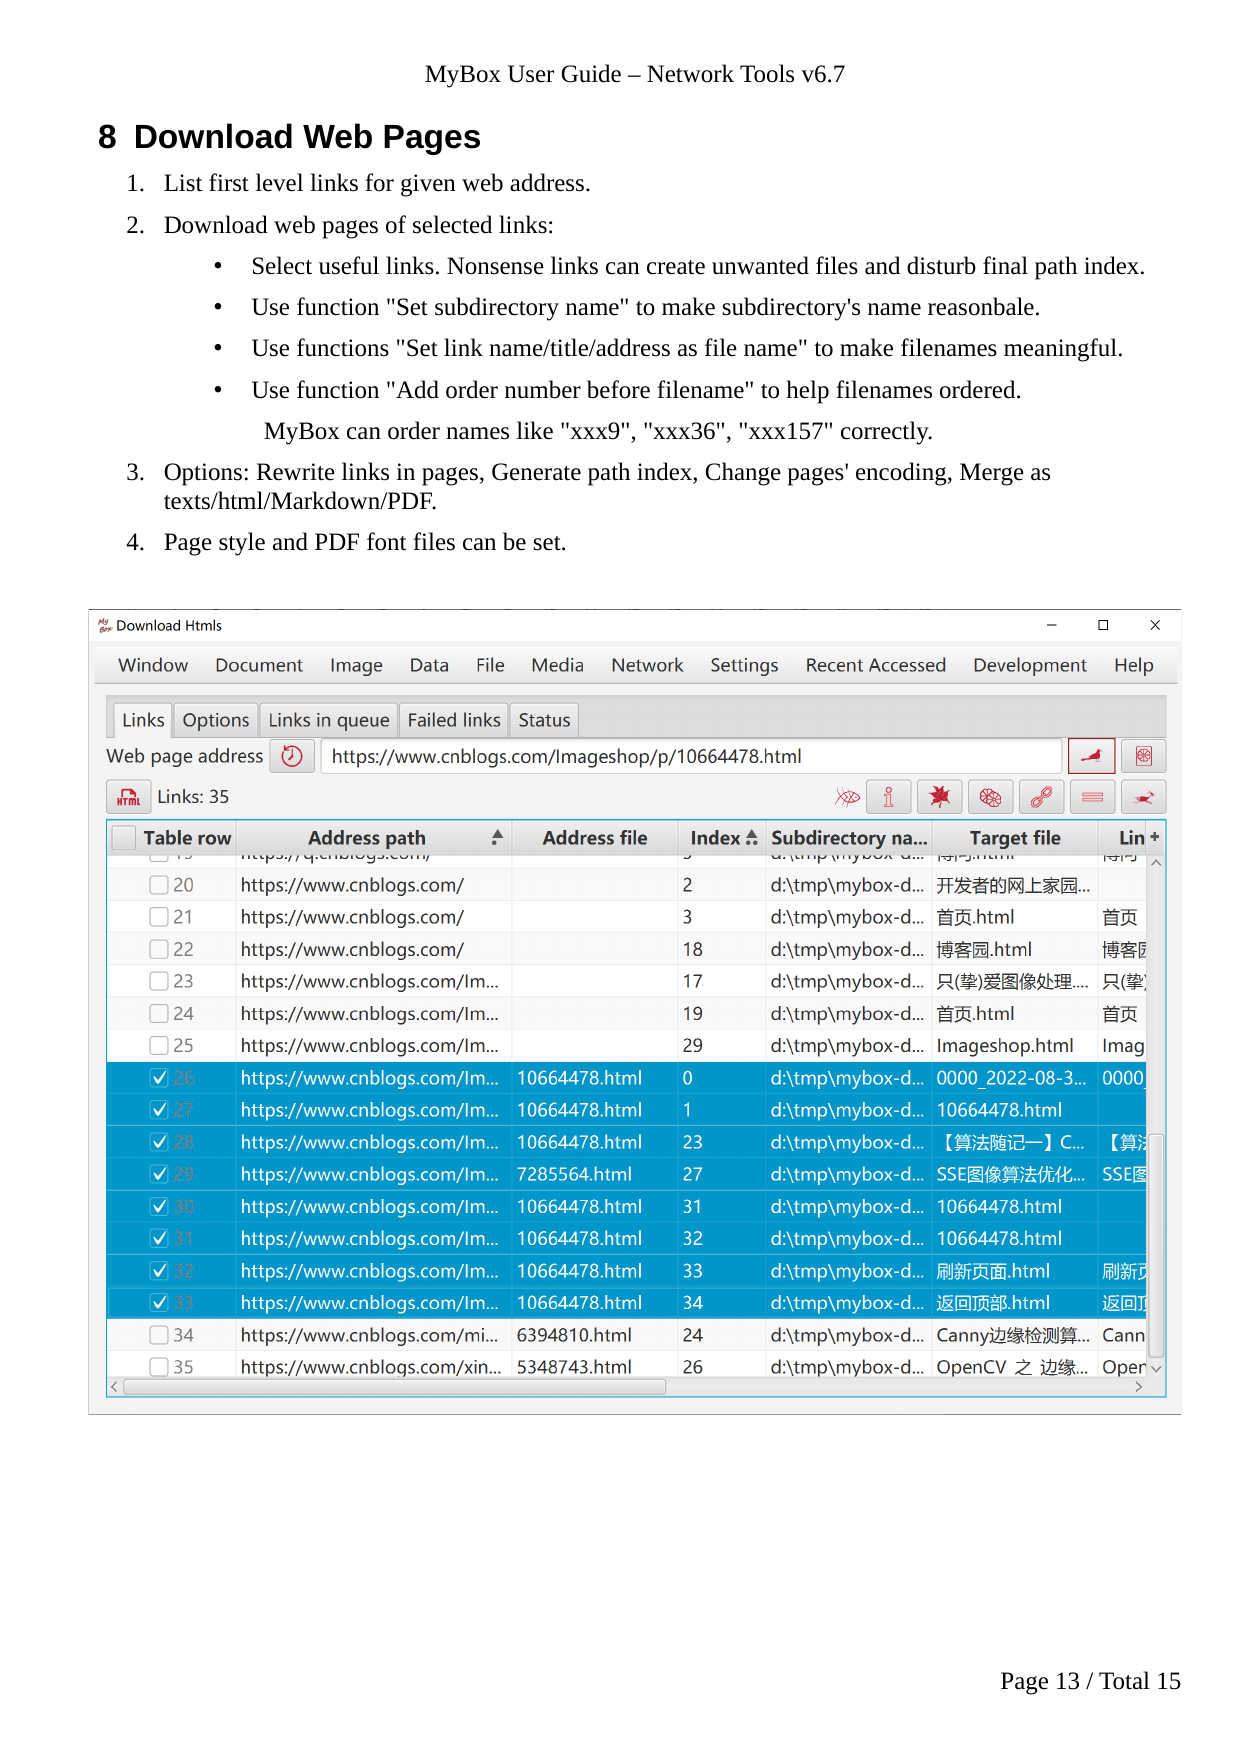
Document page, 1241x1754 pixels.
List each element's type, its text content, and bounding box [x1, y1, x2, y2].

list Page style and PDF font files can be set. [126, 527, 1181, 556]
list Use function "Add order number before filename" to help filenames ordered. [213, 375, 1181, 403]
list Use functions "Set link name/title/address as file name" to make filenames meaningful. [213, 333, 1181, 362]
subtitle Download Web Pages [88, 117, 1181, 156]
text MyBox can order names like "xxx9", "xxx36", "xxx157" correctly. [88, 416, 1181, 445]
list Select useful links. Nonsense links can create unwanted files and disturb final path index. [213, 251, 1181, 280]
picture [88, 609, 1182, 1415]
list List first level links for given web address. [126, 168, 1181, 197]
list Use function "Set subdirectory name" to make subdirectory's name reasonbale. [213, 292, 1181, 321]
list Download web pages of selected links: [126, 210, 1181, 238]
list Options: Rewrite links in pages, Generate path index, Change pages' encoding, Merge as texts/html/Markdown/PDF. [126, 457, 1181, 515]
